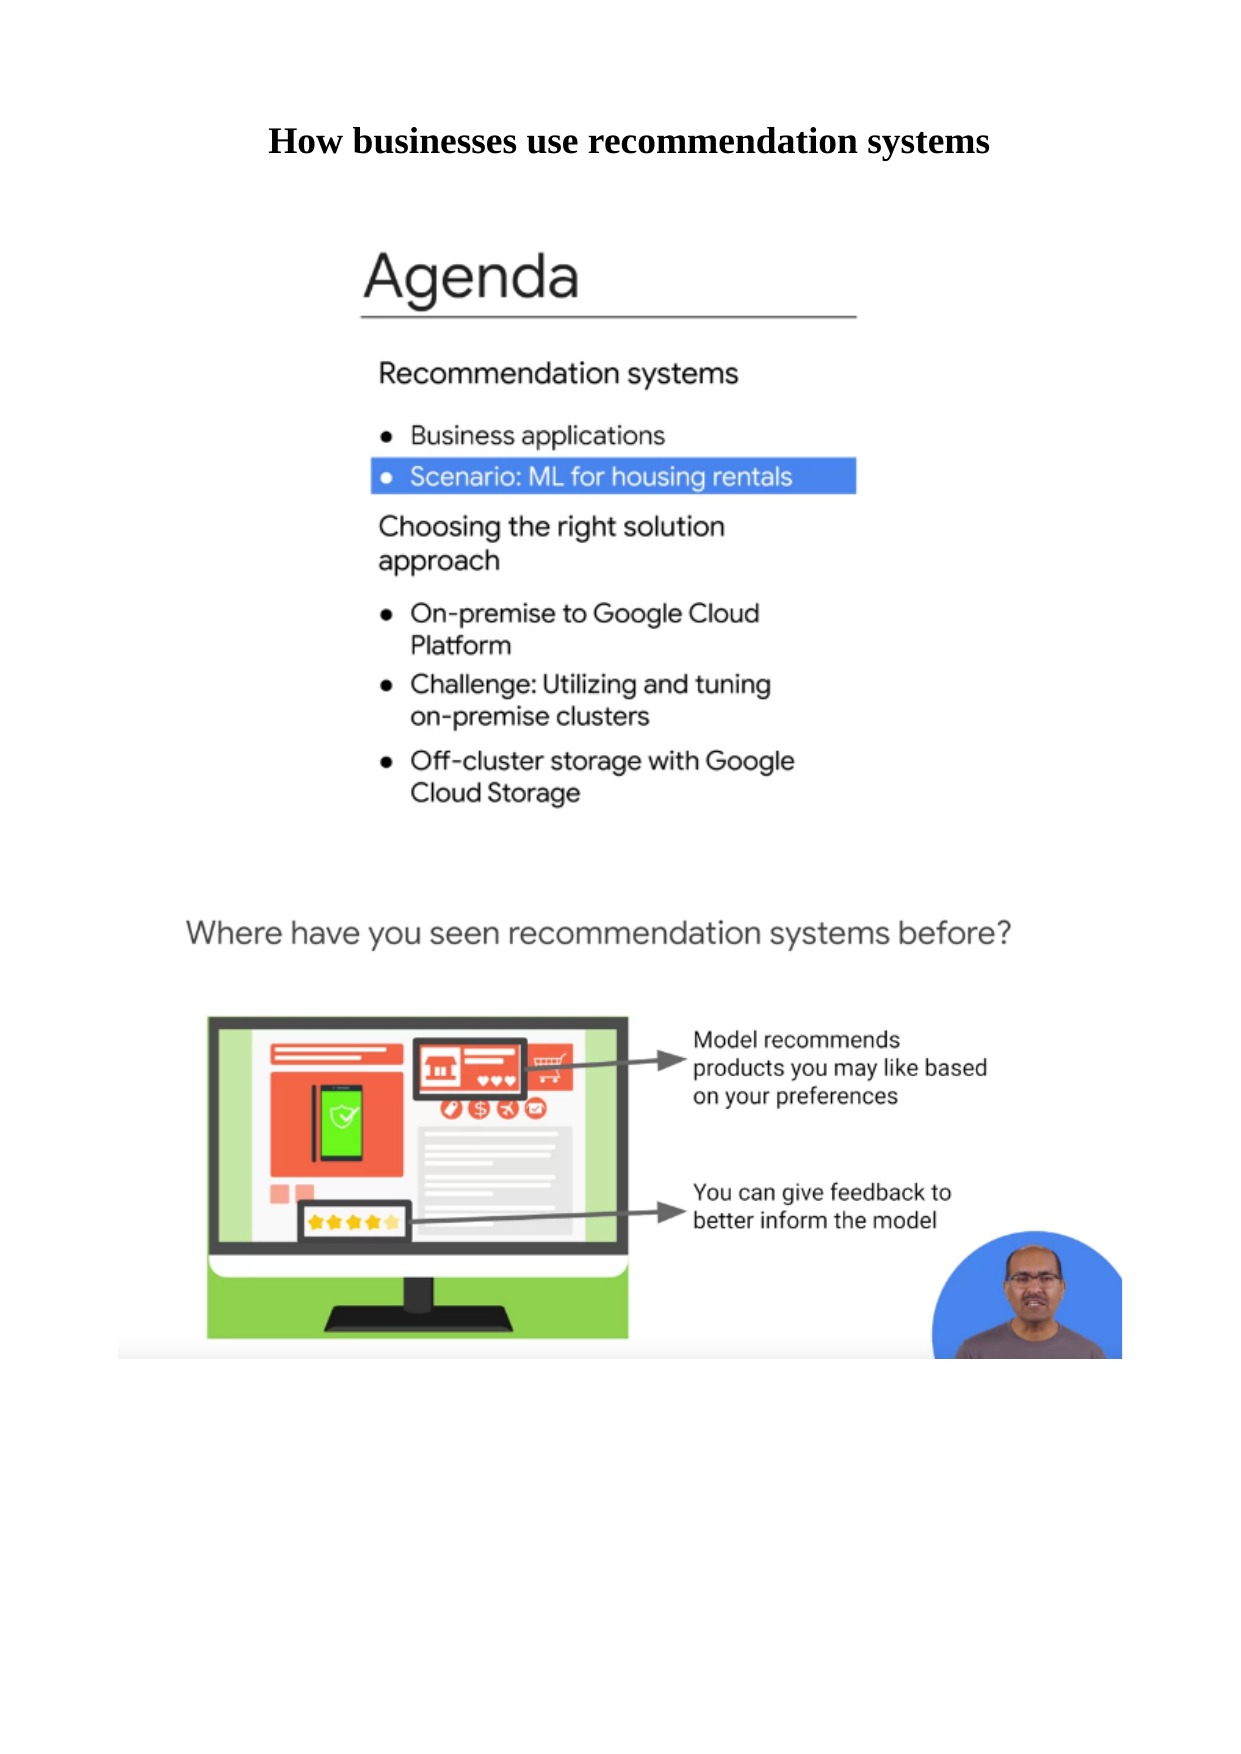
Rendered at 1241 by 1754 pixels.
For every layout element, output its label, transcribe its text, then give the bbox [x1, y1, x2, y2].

picture [313, 202, 927, 823]
picture [118, 892, 1123, 1359]
subtitle How businesses use recommendation systems [118, 118, 1122, 161]
